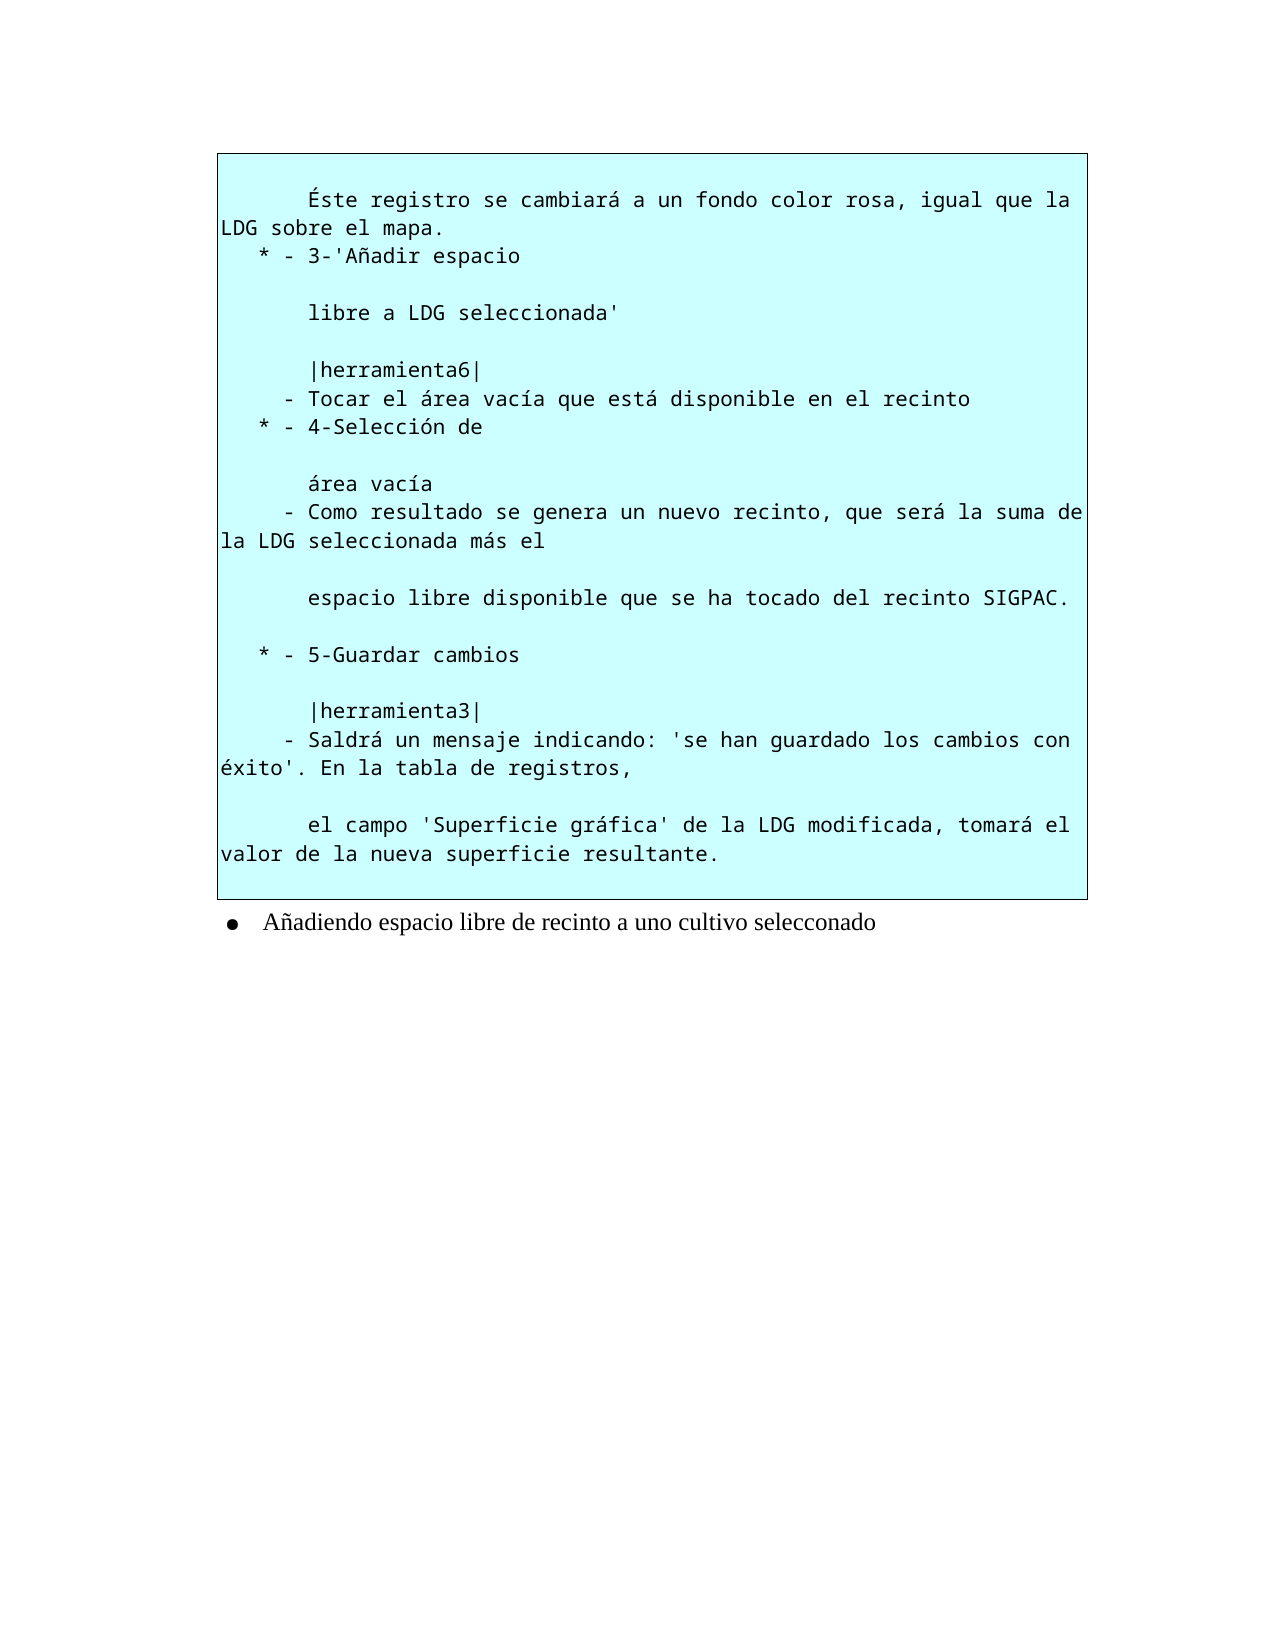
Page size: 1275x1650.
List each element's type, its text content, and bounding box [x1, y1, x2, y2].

list Añadiendo espacio libre de recinto a uno cultivo selecconado [225, 908, 1087, 935]
text Éste registro se cambiará a un fondo color rosa, igual que la LDG sobre el mapa. * - 3-'Añadir espacio libre a LDG seleccionada' |herramienta6| - Tocar el área vacía que está disponible en el recinto * - 4-Selección de área vacía - Como resultado se genera un nuevo recinto, que será la suma de la LDG seleccionada más el espacio libre disponible que se ha tocado del recinto SIGPAC. * - 5-Guardar cambios |herramienta3| - Saldrá un mensaje indicando: 'se han guardado los cambios con éxito'. En la tabla de registros, el campo 'Superficie gráfica' de la LDG modificada, tomará el valor de la nueva superficie resultante. [218, 154, 1087, 899]
